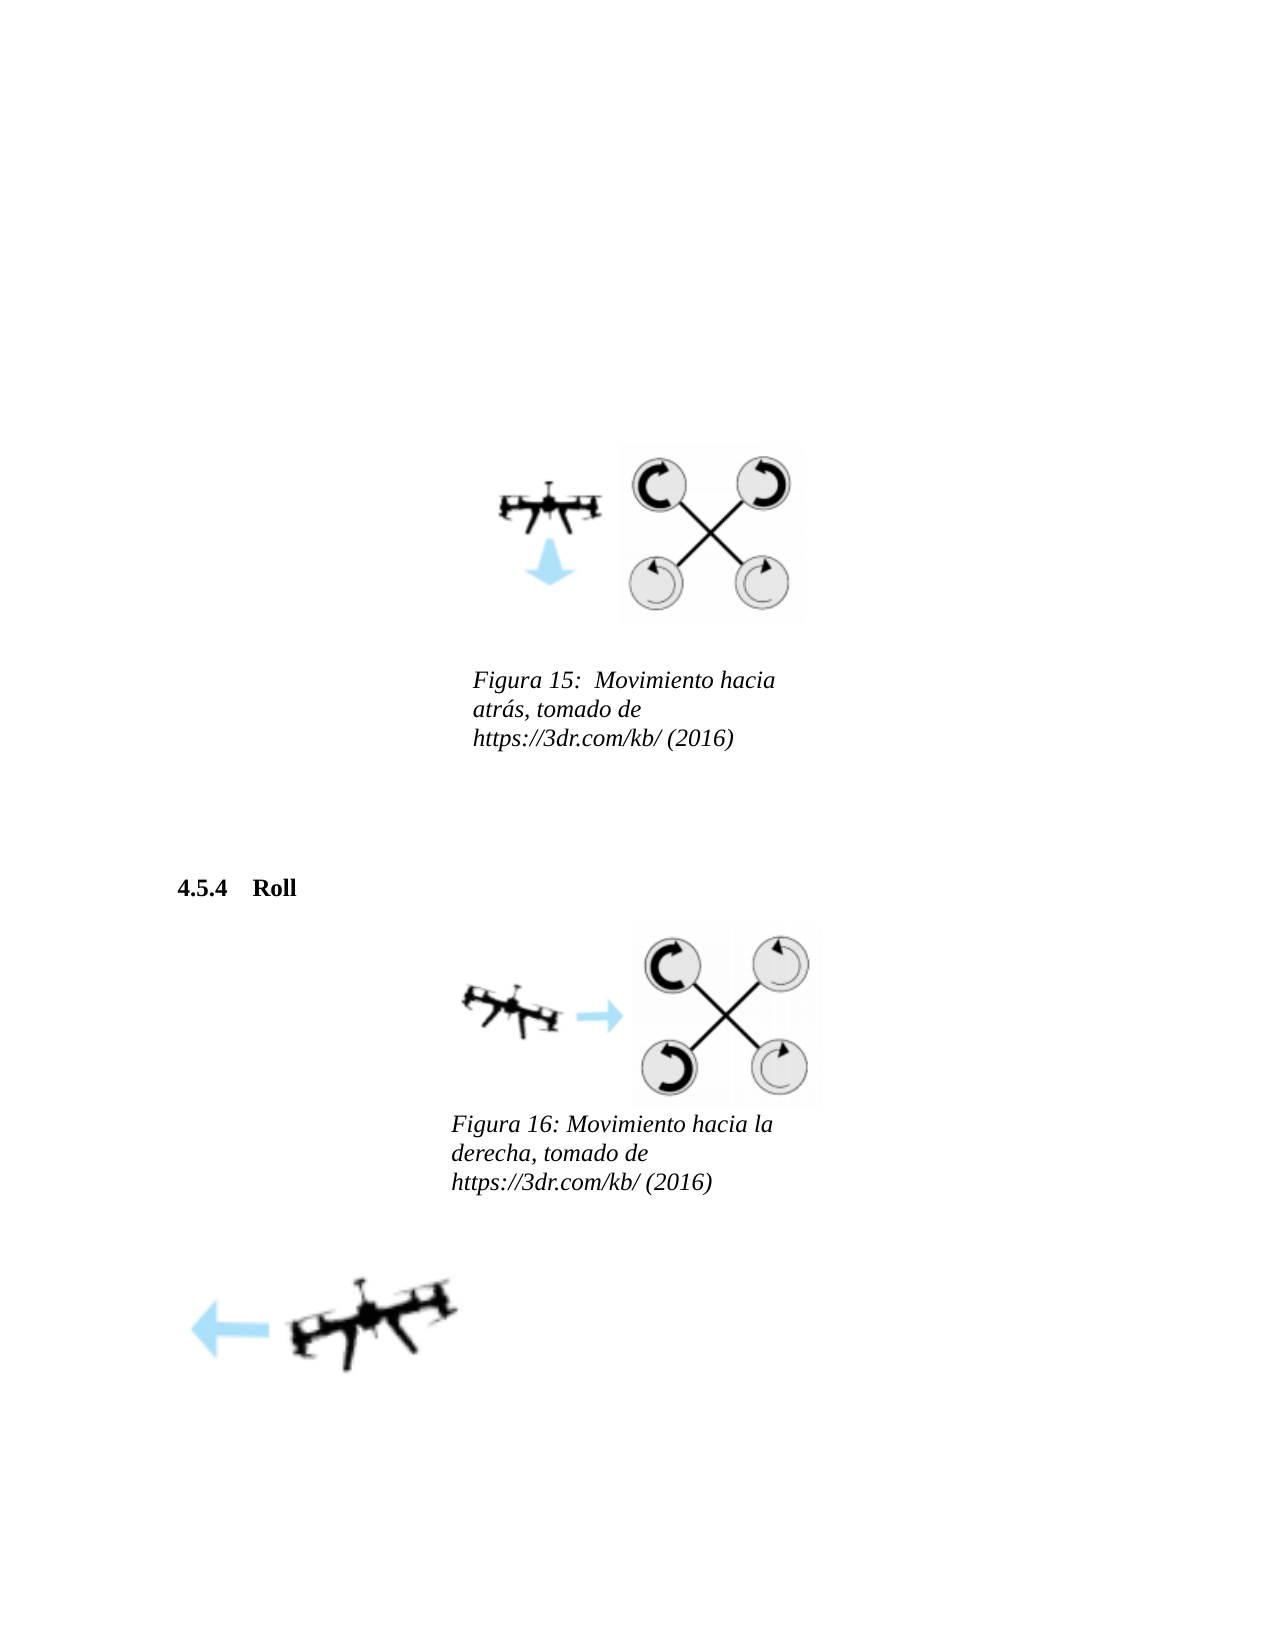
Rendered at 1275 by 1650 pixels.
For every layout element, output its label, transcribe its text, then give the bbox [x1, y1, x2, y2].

subtitle Roll [177, 873, 1098, 902]
text Figura 16: Movimiento hacia la derecha, tomado de https://3dr.com/kb/ (2016) [451, 1109, 821, 1195]
text Figura 15: Movimiento hacia atrás, tomado de https://3dr.com/kb/ (2016) [473, 623, 802, 752]
picture [451, 923, 822, 1109]
picture [472, 444, 803, 623]
picture [177, 1195, 474, 1440]
